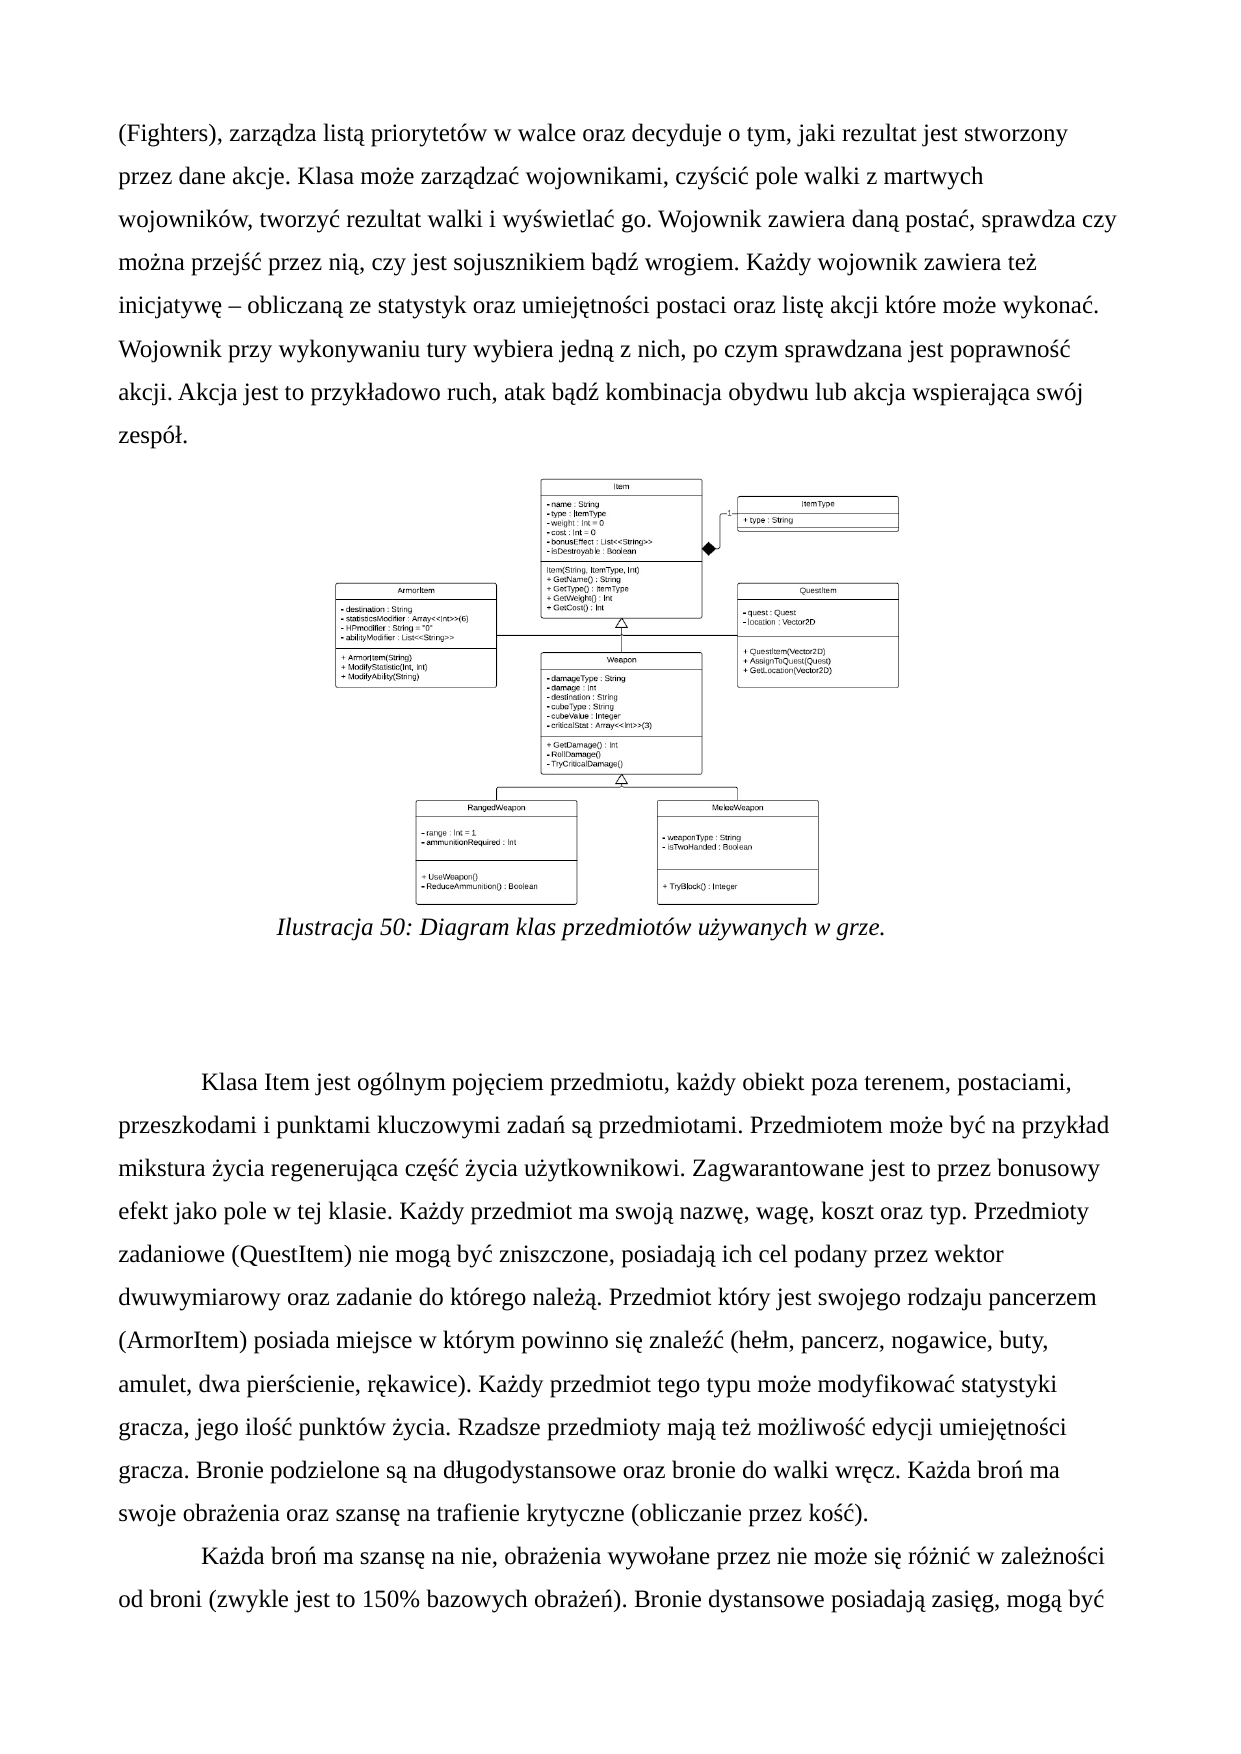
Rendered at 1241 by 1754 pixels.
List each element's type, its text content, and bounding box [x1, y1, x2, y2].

picture [331, 466, 909, 913]
text (Fighters), zarządza listą priorytetów w walce oraz decyduje o tym, jaki rezultat jest stworzony przez dane akcje. Klasa może zarządzać wojownikami, czyścić pole walki z martwych wojowników, tworzyć rezultat walki i wyświetlać go. Wojownik zawiera daną postać, sprawdza czy można przejść przez nią, czy jest sojusznikiem bądź wrogiem. Każdy wojownik zawiera też inicjatywę – obliczaną ze statystyk oraz umiejętności postaci oraz listę akcji które może wykonać. Wojownik przy wykonywaniu tury wybiera jedną z nich, po czym sprawdzana jest poprawność akcji. Akcja jest to przykładowo ruch, atak bądź kombinacja obydwu lub akcja wspierająca swój zespół. [118, 118, 1122, 449]
text Ilustracja 50: Diagram klas przedmiotów używanych w grze. [276, 466, 964, 941]
text Każda broń ma szansę na nie, obrażenia wywołane przez nie może się różnić w zależności od broni (zwykle jest to 150% bazowych obrażeń). Bronie dystansowe posiadają zasięg, mogą być [118, 1541, 1122, 1613]
text Klasa Item jest ogólnym pojęciem przedmiotu, każdy obiekt poza terenem, postaciami, przeszkodami i punktami kluczowymi zadań są przedmiotami. Przedmiotem może być na przykład mikstura życia regenerująca część życia użytkownikowi. Zagwarantowane jest to przez bonusowy efekt jako pole w tej klasie. Każdy przedmiot ma swoją nazwę, wagę, koszt oraz typ. Przedmioty zadaniowe (QuestItem) nie mogą być zniszczone, posiadają ich cel podany przez wektor dwuwymiarowy oraz zadanie do którego należą. Przedmiot który jest swojego rodzaju pancerzem (ArmorItem) posiada miejsce w którym powinno się znaleźć (hełm, pancerz, nogawice, buty, amulet, dwa pierścienie, rękawice). Każdy przedmiot tego typu może modyfikować statystyki gracza, jego ilość punktów życia. Rzadsze przedmioty mają też możliwość edycji umiejętności gracza. Bronie podzielone są na długodystansowe oraz bronie do walki wręcz. Każda broń ma swoje obrażenia oraz szansę na trafienie krytyczne (obliczanie przez kość). [118, 1067, 1122, 1527]
